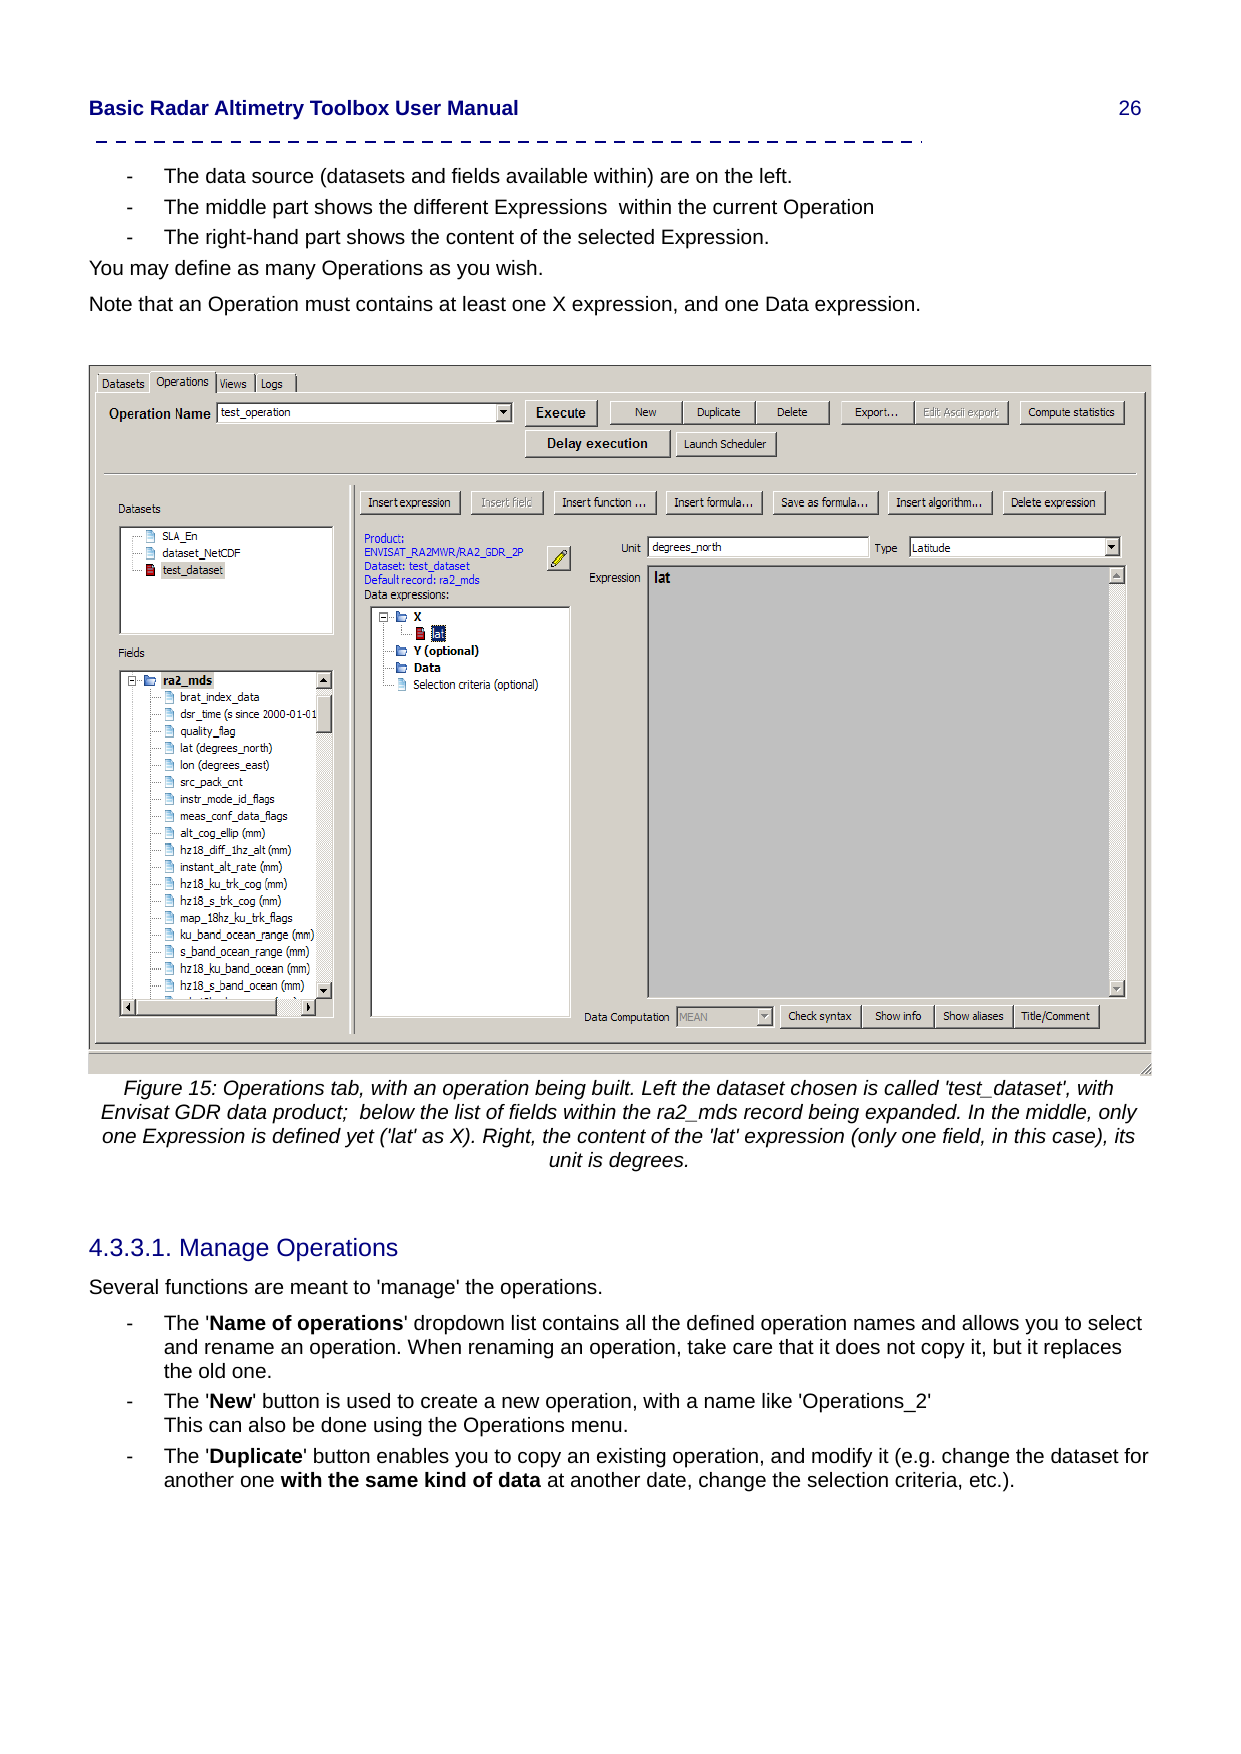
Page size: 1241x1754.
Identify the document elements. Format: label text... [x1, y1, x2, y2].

list The right-hand part shows the content of the selected Expression. [126, 225, 1152, 249]
list The 'Name of operations' dropdown list contains all the defined operation names and allows you to select and rename an operation. When renaming an operation, take care that it does not copy it, but it replaces the old one. [126, 1311, 1152, 1383]
list The data source (datasets and fields available within) are on the left. [126, 164, 1152, 188]
text Note that an Operation must contains at least one X expression, and one Data expression. [88, 292, 1152, 316]
subtitle Manage Operations [88, 1233, 1152, 1262]
text Several functions are meant to 'manage' the operations. [88, 1274, 1152, 1298]
picture [88, 365, 1152, 1076]
list The 'New' button is used to create a new operation, with a name like 'Operations_2' This can also be done using the Operations menu. [126, 1389, 1152, 1437]
list The 'Duplicate' button enables you to copy an existing operation, and modify it (e.g. change the dataset for another one with the same kind of data at another date, change the selection criteria, etc.). [126, 1444, 1152, 1516]
text Figure 15: Operations tab, with an operation being built. Left the dataset chosen is called 'test_dataset', with Envisat GDR data product; below the list of fields within the ra2_mds record being expanded. In the middle, only one Expression is defined yet ('lat' as X). Right, the content of the 'lat' expression (only one field, in this case), its unit is degrees. [88, 1076, 1152, 1172]
list The middle part shows the different Expressions within the current Operation [126, 195, 1152, 219]
text You may define as many Operations as you wish. [88, 256, 1152, 279]
